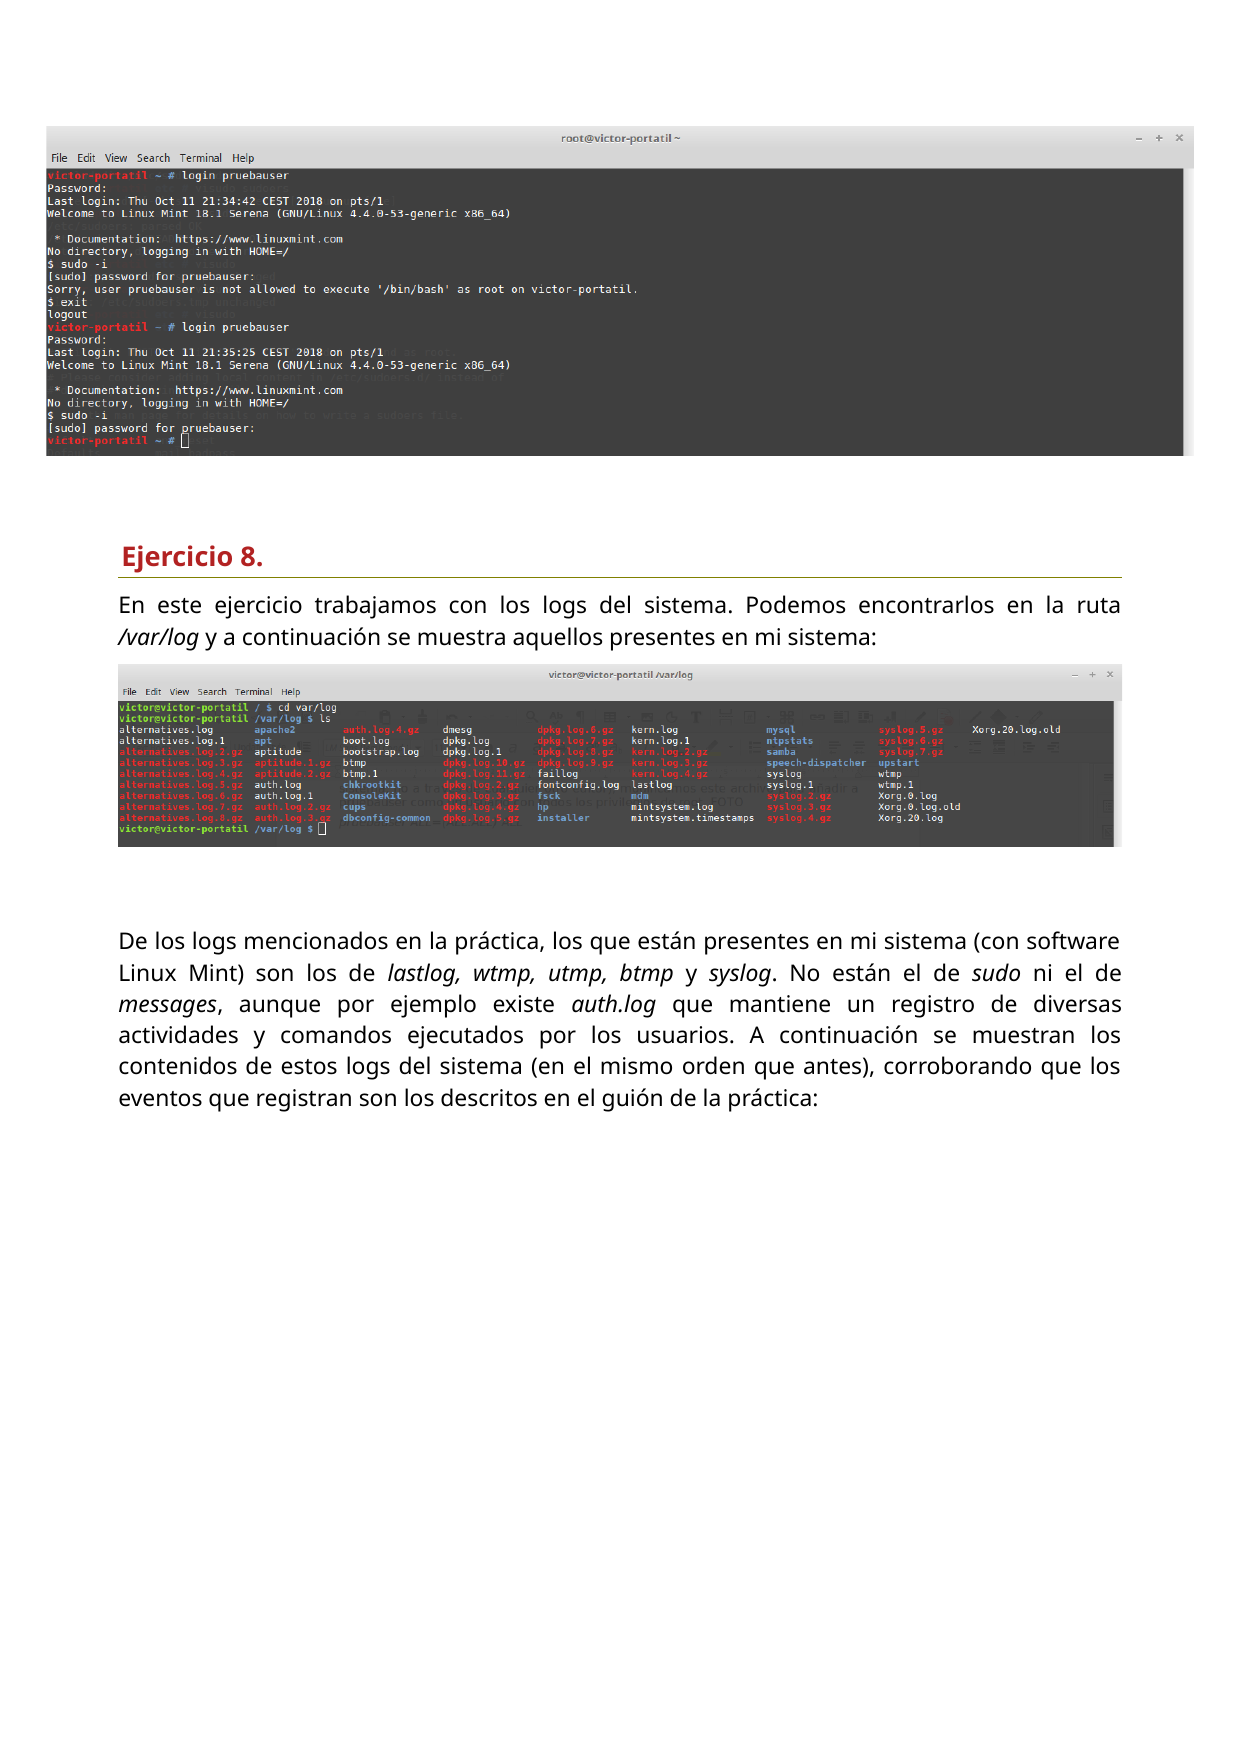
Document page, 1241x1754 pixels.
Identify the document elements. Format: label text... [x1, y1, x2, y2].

text De los logs mencionados en la práctica, los que están presentes en mi sistema (con software Linux Mint) son los de lastlog, wtmp, utmp, btmp y syslog. No están el de sudo ni el de messages, aunque por ejemplo existe auth.log que mantiene un registro de diversas actividades y comandos ejecutados por los usuarios. A continuación se muestran los contenidos de estos logs del sistema (en el mismo orden que antes), corroborando que los eventos que registran son los descritos en el guión de la práctica: [118, 925, 1122, 1113]
picture [46, 126, 1194, 456]
text En este ejercicio trabajamos con los logs del sistema. Podemos encontrarlos en la ruta /var/log y a continuación se muestra aquellos presentes en mi sistema: [118, 589, 1122, 652]
text Ejercicio 8. [118, 534, 1122, 577]
